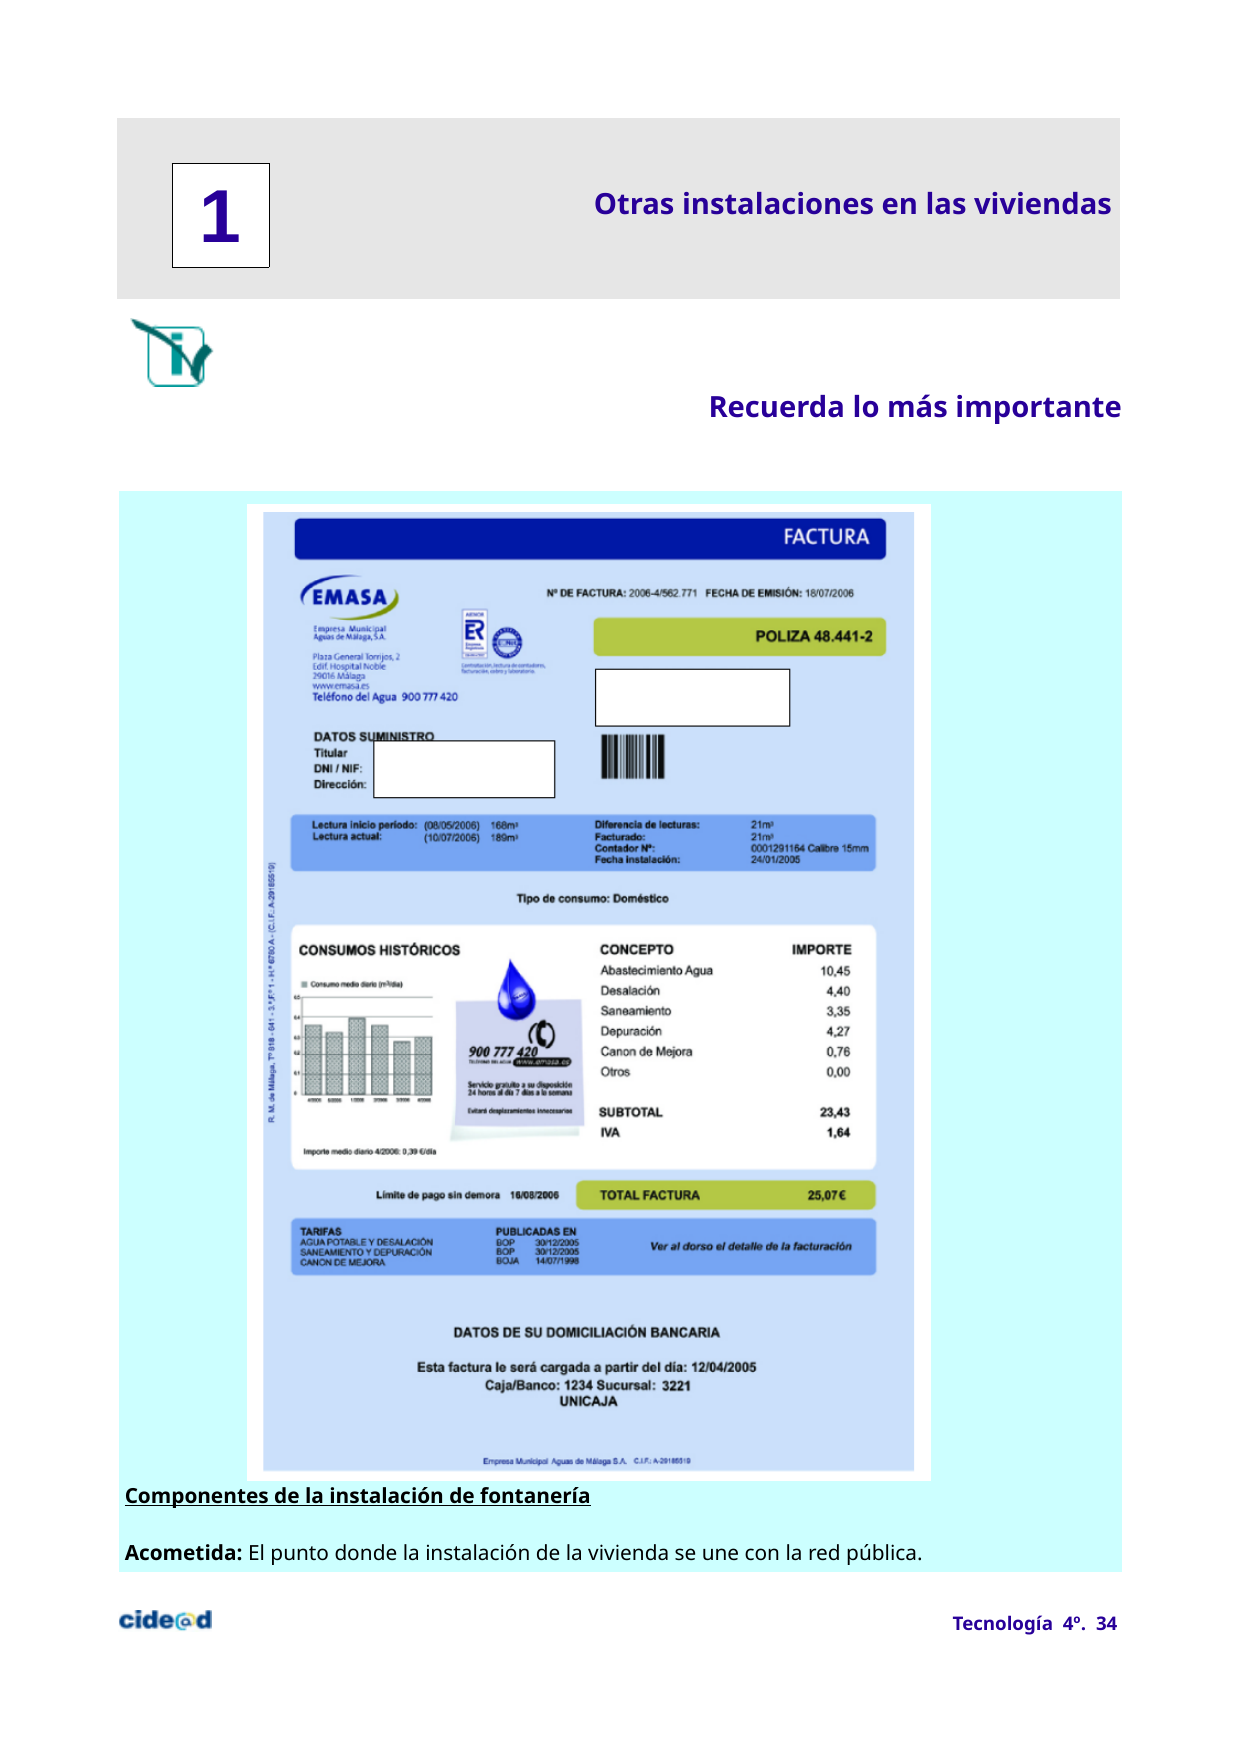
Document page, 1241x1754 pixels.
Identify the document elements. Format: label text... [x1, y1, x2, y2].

picture [129, 318, 215, 387]
picture [118, 1610, 212, 1632]
table_header Componentes de la instalación de fontanería Acometida: El punto donde la instalación de la vivienda se une con la red pública. [119, 491, 1122, 1572]
text Recuerda lo más importante [118, 299, 1122, 426]
table_header Otras instalaciones en las viviendas [117, 118, 1120, 299]
